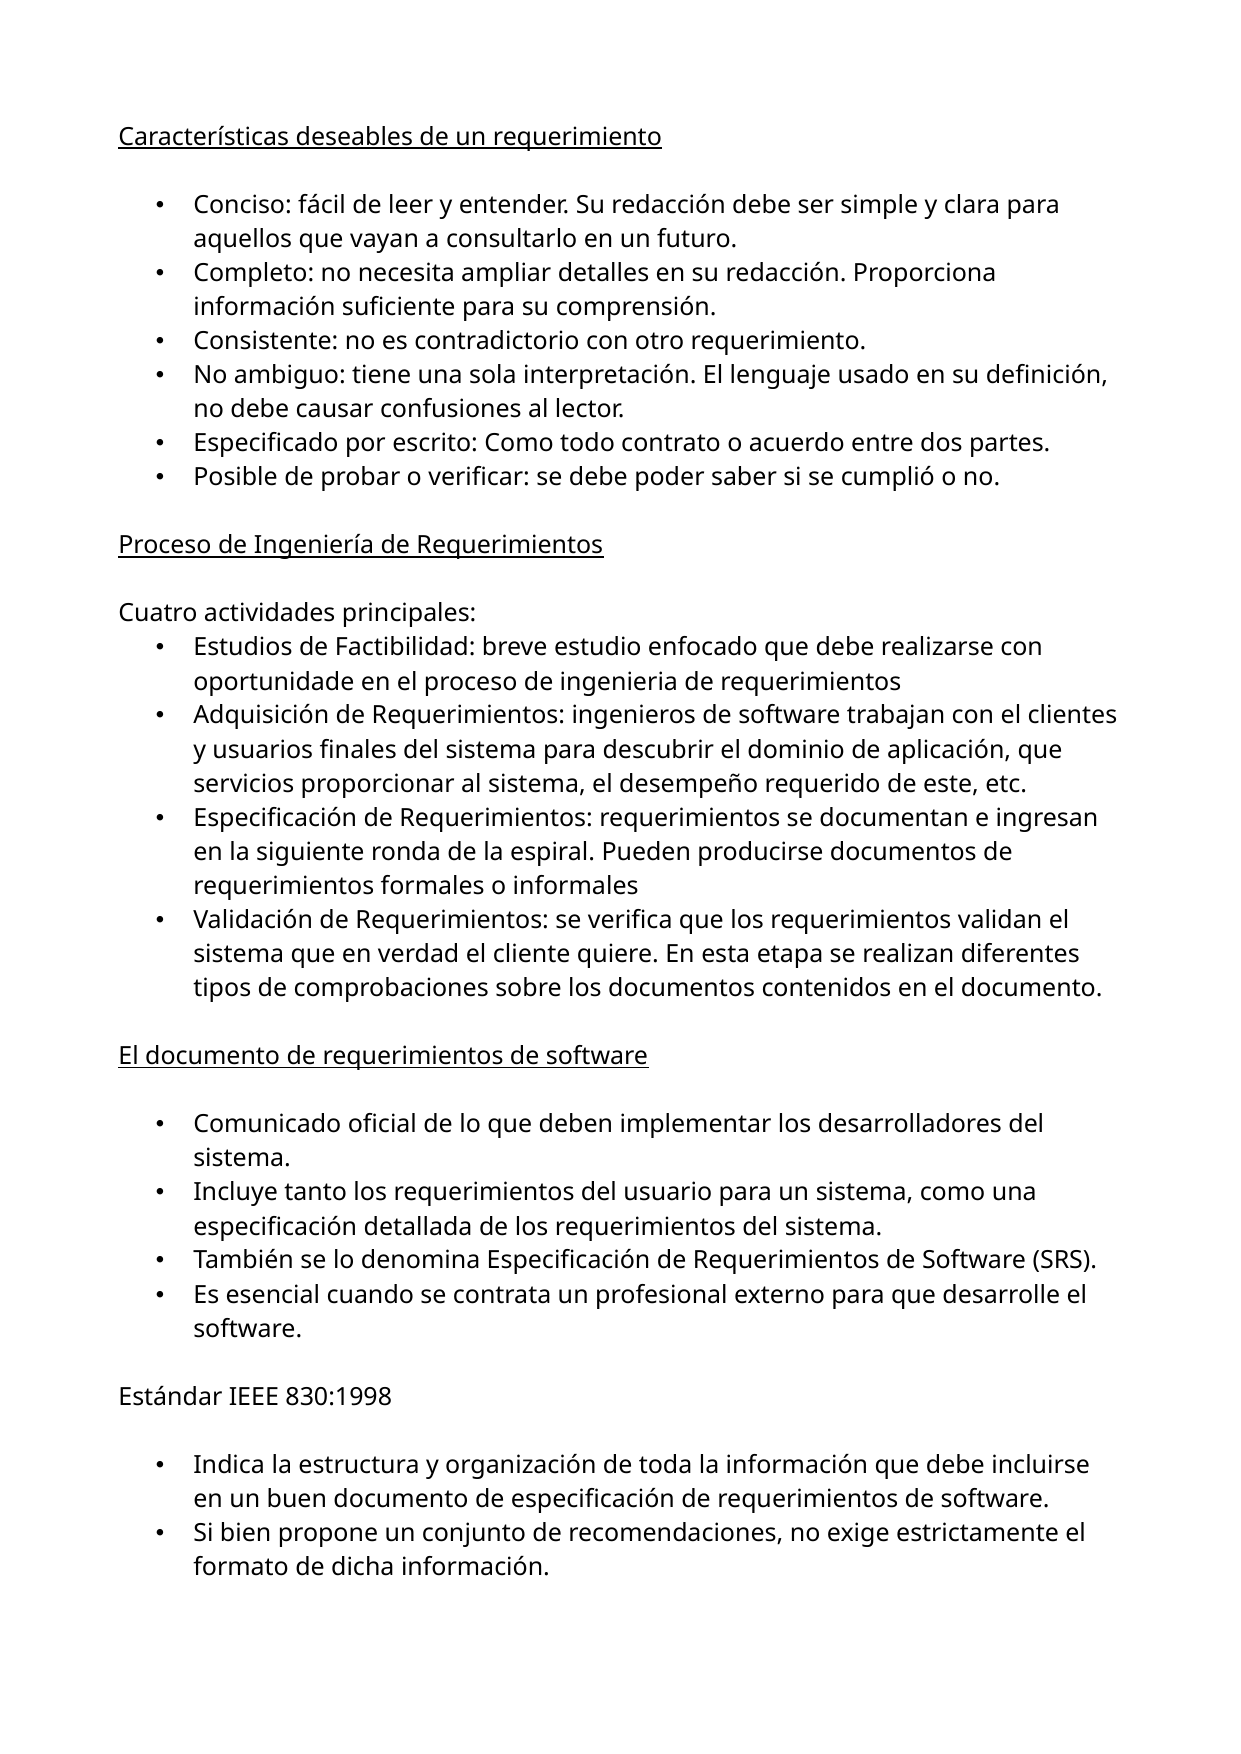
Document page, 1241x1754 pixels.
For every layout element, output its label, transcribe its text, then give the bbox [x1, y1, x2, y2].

list Indica la estructura y organización de toda la información que debe incluirse en un buen documento de especificación de requerimientos de software. [156, 1447, 1122, 1515]
list Si bien propone un conjunto de recomendaciones, no exige estrictamente el formato de dicha información. [156, 1515, 1122, 1583]
text Estándar IEEE 830:1998 [118, 1378, 1122, 1412]
list Comunicado oficial de lo que deben implementar los desarrolladores del sistema. [156, 1106, 1122, 1174]
list Especificado por escrito: Como todo contrato o acuerdo entre dos partes. [156, 425, 1122, 459]
list No ambiguo: tiene una sola interpretación. El lenguaje usado en su definición, no debe causar confusiones al lector. [156, 357, 1122, 425]
list Completo: no necesita ampliar detalles en su redacción. Proporciona información suficiente para su comprensión. [156, 254, 1122, 322]
list Incluye tanto los requerimientos del usuario para un sistema, como una especificación detallada de los requerimientos del sistema. [156, 1174, 1122, 1242]
list Estudios de Factibilidad: breve estudio enfocado que debe realizarse con oportunidade en el proceso de ingenieria de requerimientos [156, 629, 1122, 697]
list Es esencial cuando se contrata un profesional externo para que desarrolle el software. [156, 1276, 1122, 1344]
text Características deseables de un requerimiento [118, 118, 1122, 152]
list Posible de probar o verificar: se debe poder saber si se cumplió o no. [156, 459, 1122, 493]
list Conciso: fácil de leer y entender. Su redacción debe ser simple y clara para aquellos que vayan a consultarlo en un futuro. [156, 186, 1122, 254]
list Adquisición de Requerimientos: ingenieros de software trabajan con el clientes y usuarios finales del sistema para descubrir el dominio de aplicación, que servicios proporcionar al sistema, el desempeño requerido de este, etc. [156, 697, 1122, 799]
text Cuatro actividades principales: [118, 595, 1122, 629]
text El documento de requerimientos de software [118, 1038, 1122, 1072]
list También se lo denomina Especificación de Requerimientos de Software (SRS). [156, 1242, 1122, 1276]
list Validación de Requerimientos: se verifica que los requerimientos validan el sistema que en verdad el cliente quiere. En esta etapa se realizan diferentes tipos de comprobaciones sobre los documentos contenidos en el documento. [156, 902, 1122, 1004]
text Proceso de Ingeniería de Requerimientos [118, 527, 1122, 561]
list Consistente: no es contradictorio con otro requerimiento. [156, 322, 1122, 357]
list Especificación de Requerimientos: requerimientos se documentan e ingresan en la siguiente ronda de la espiral. Pueden producirse documentos de requerimientos formales o informales [156, 799, 1122, 902]
